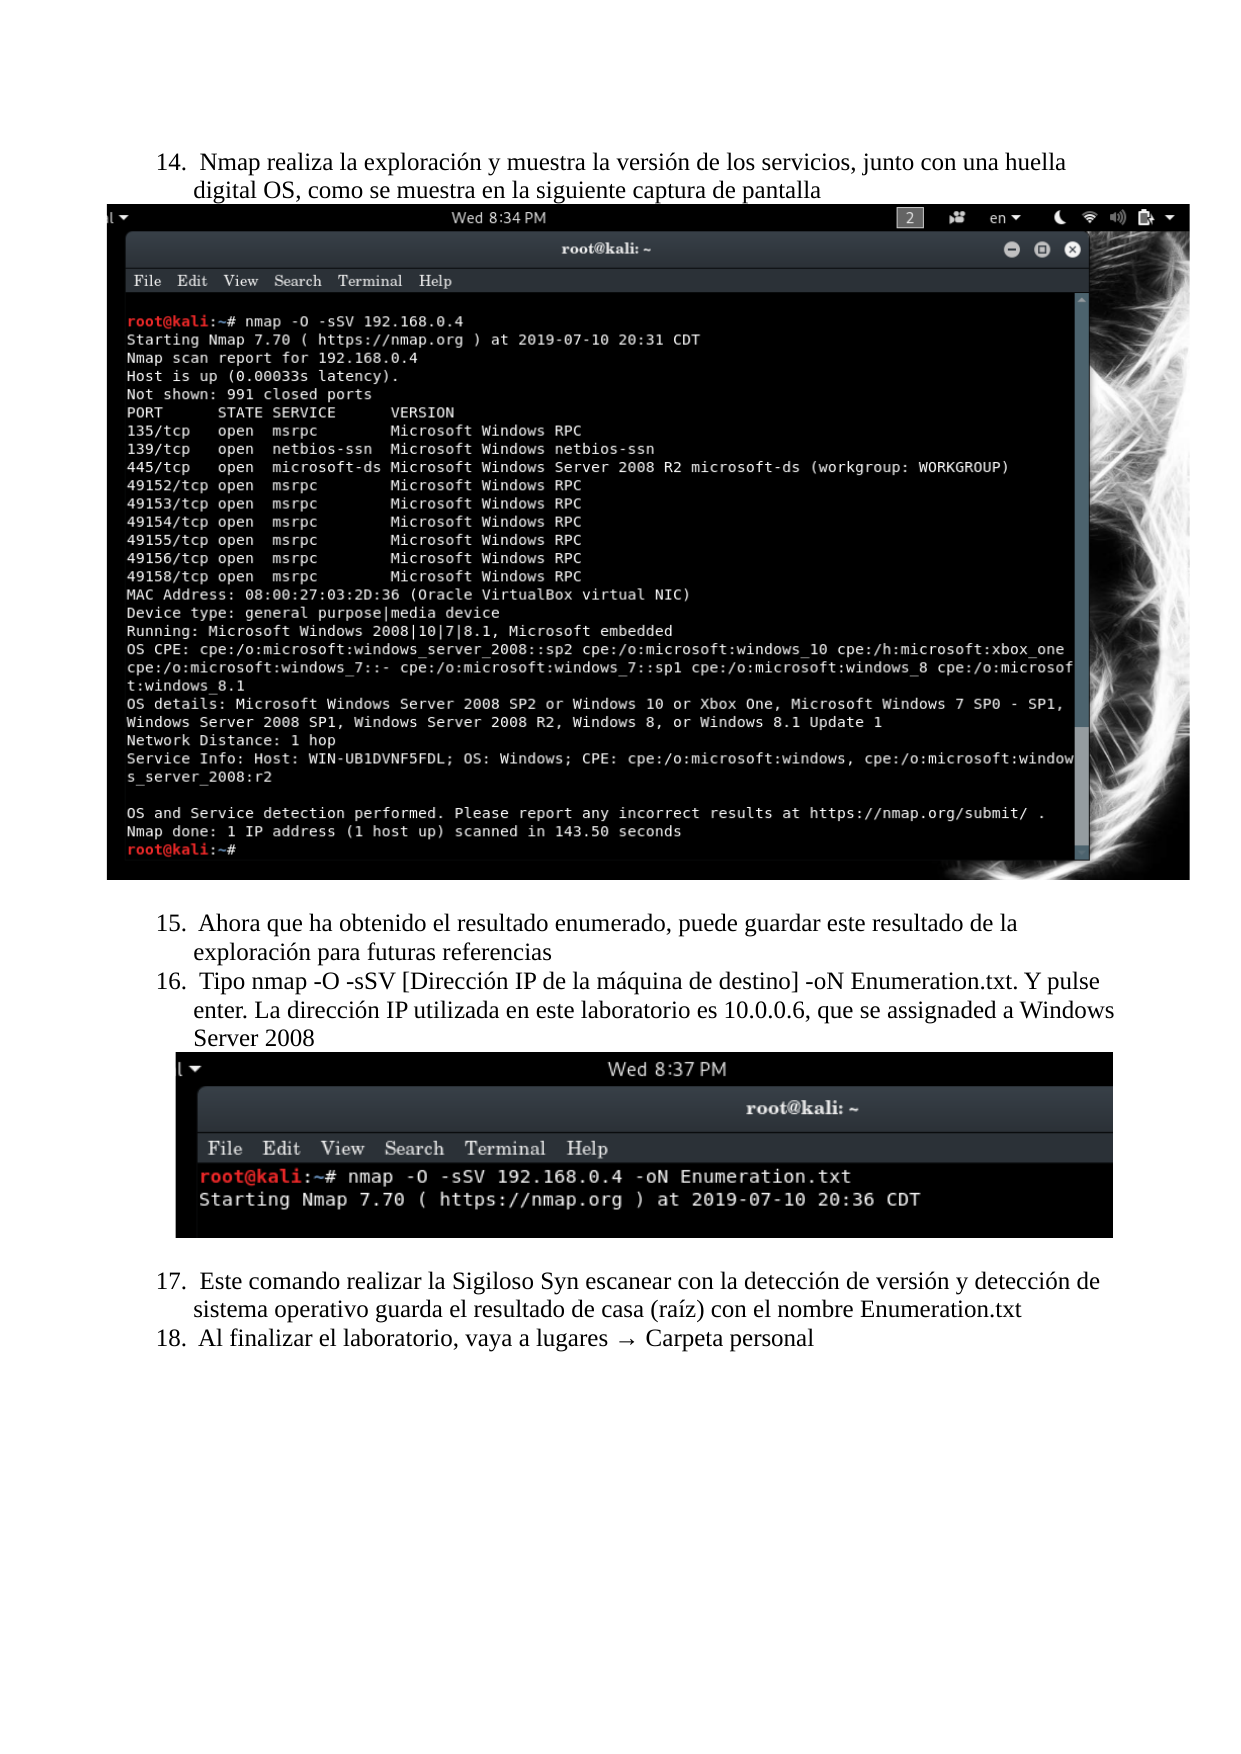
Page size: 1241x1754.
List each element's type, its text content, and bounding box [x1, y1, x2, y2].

list Al finalizar el laboratorio, vaya a lugares → Carpeta personal [156, 1323, 1122, 1352]
list Tipo nmap -O -sSV [Dirección IP de la máquina de destino] -oN Enumeration.txt. Y pulse enter. La dirección IP utilizada en este laboratorio es 10.0.0.6, que se assignaded a Windows Server 2008 [156, 966, 1122, 1052]
picture [106, 204, 1190, 880]
list Este comando realizar la Sigiloso Syn escanear con la detección de versión y detección de sistema operativo guarda el resultado de casa (raíz) con el nombre Enumeration.txt [156, 1266, 1122, 1323]
list Nmap realiza la exploración y muestra la versión de los servicios, junto con una huella digital OS, como se muestra en la siguiente captura de pantalla [156, 147, 1122, 204]
list Ahora que ha obtenido el resultado enumerado, puede guardar este resultado de la exploración para futuras referencias [156, 908, 1122, 966]
